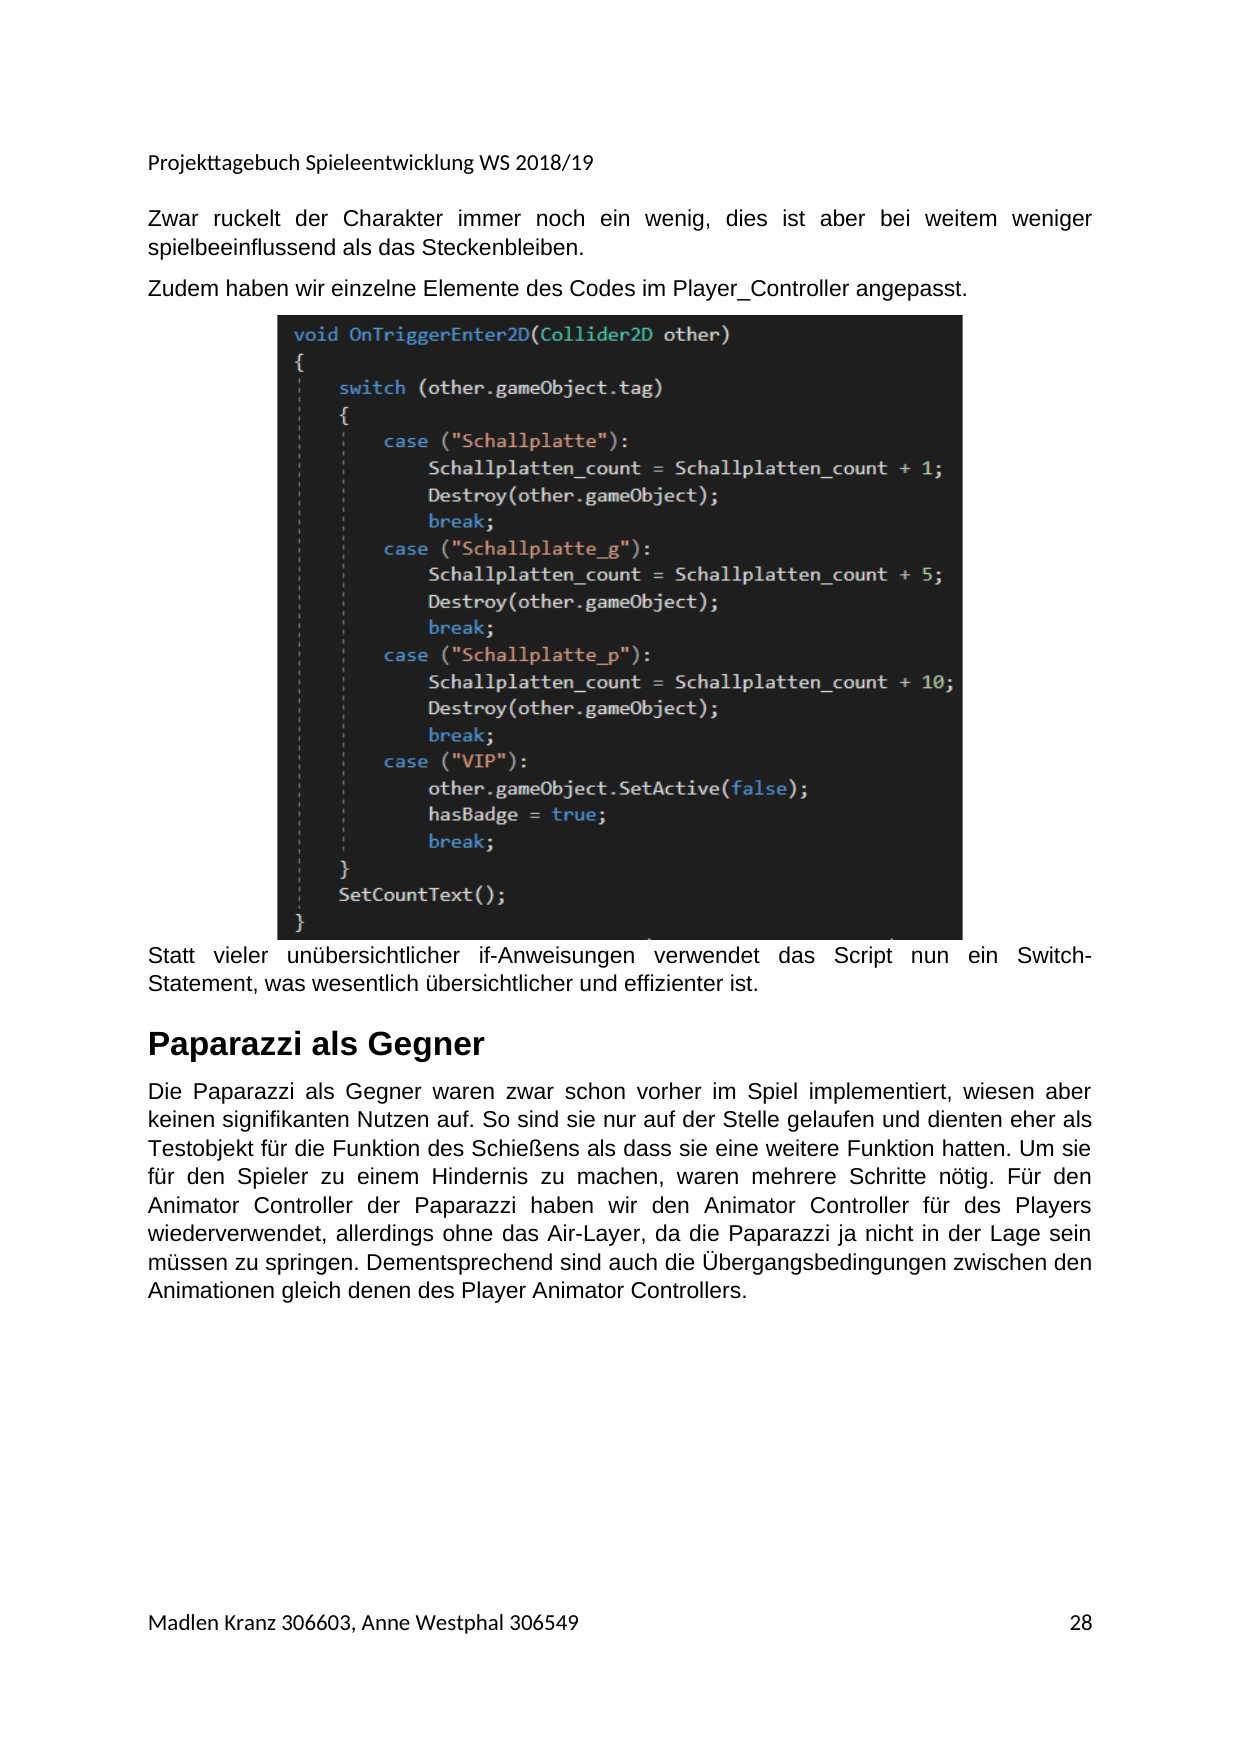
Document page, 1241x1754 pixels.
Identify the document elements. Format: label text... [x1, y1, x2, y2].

text Statt vieler unübersichtlicher if-Anweisungen verwendet das Script nun ein Switch-Statement, was wesentlich übersichtlicher und effizienter ist. [148, 315, 1093, 997]
text Zudem haben wir einzelne Elemente des Codes im Player_Controller angepasst. [148, 274, 1093, 301]
picture [277, 315, 963, 940]
subtitle Paparazzi als Gegner [148, 1024, 1093, 1062]
text Zwar ruckelt der Charakter immer noch ein wenig, dies ist aber bei weitem weniger spielbeeinflussend als das Steckenbleiben. [148, 205, 1093, 260]
text Die Paparazzi als Gegner waren zwar schon vorher im Spiel implementiert, wiesen aber keinen signifikanten Nutzen auf. So sind sie nur auf der Stelle gelaufen und dienten eher als Testobjekt für die Funktion des Schießens als dass sie eine weitere Funktion hatten. Um sie für den Spieler zu einem Hindernis zu machen, waren mehrere Schritte nötig. Für den Animator Controller der Paparazzi haben wir den Animator Controller für des Players wiederverwendet, allerdings ohne das Air-Layer, da die Paparazzi ja nicht in der Lage sein müssen zu springen. Dementsprechend sind auch die Übergangsbedingungen zwischen den Animationen gleich denen des Player Animator Controllers. [148, 1078, 1093, 1303]
